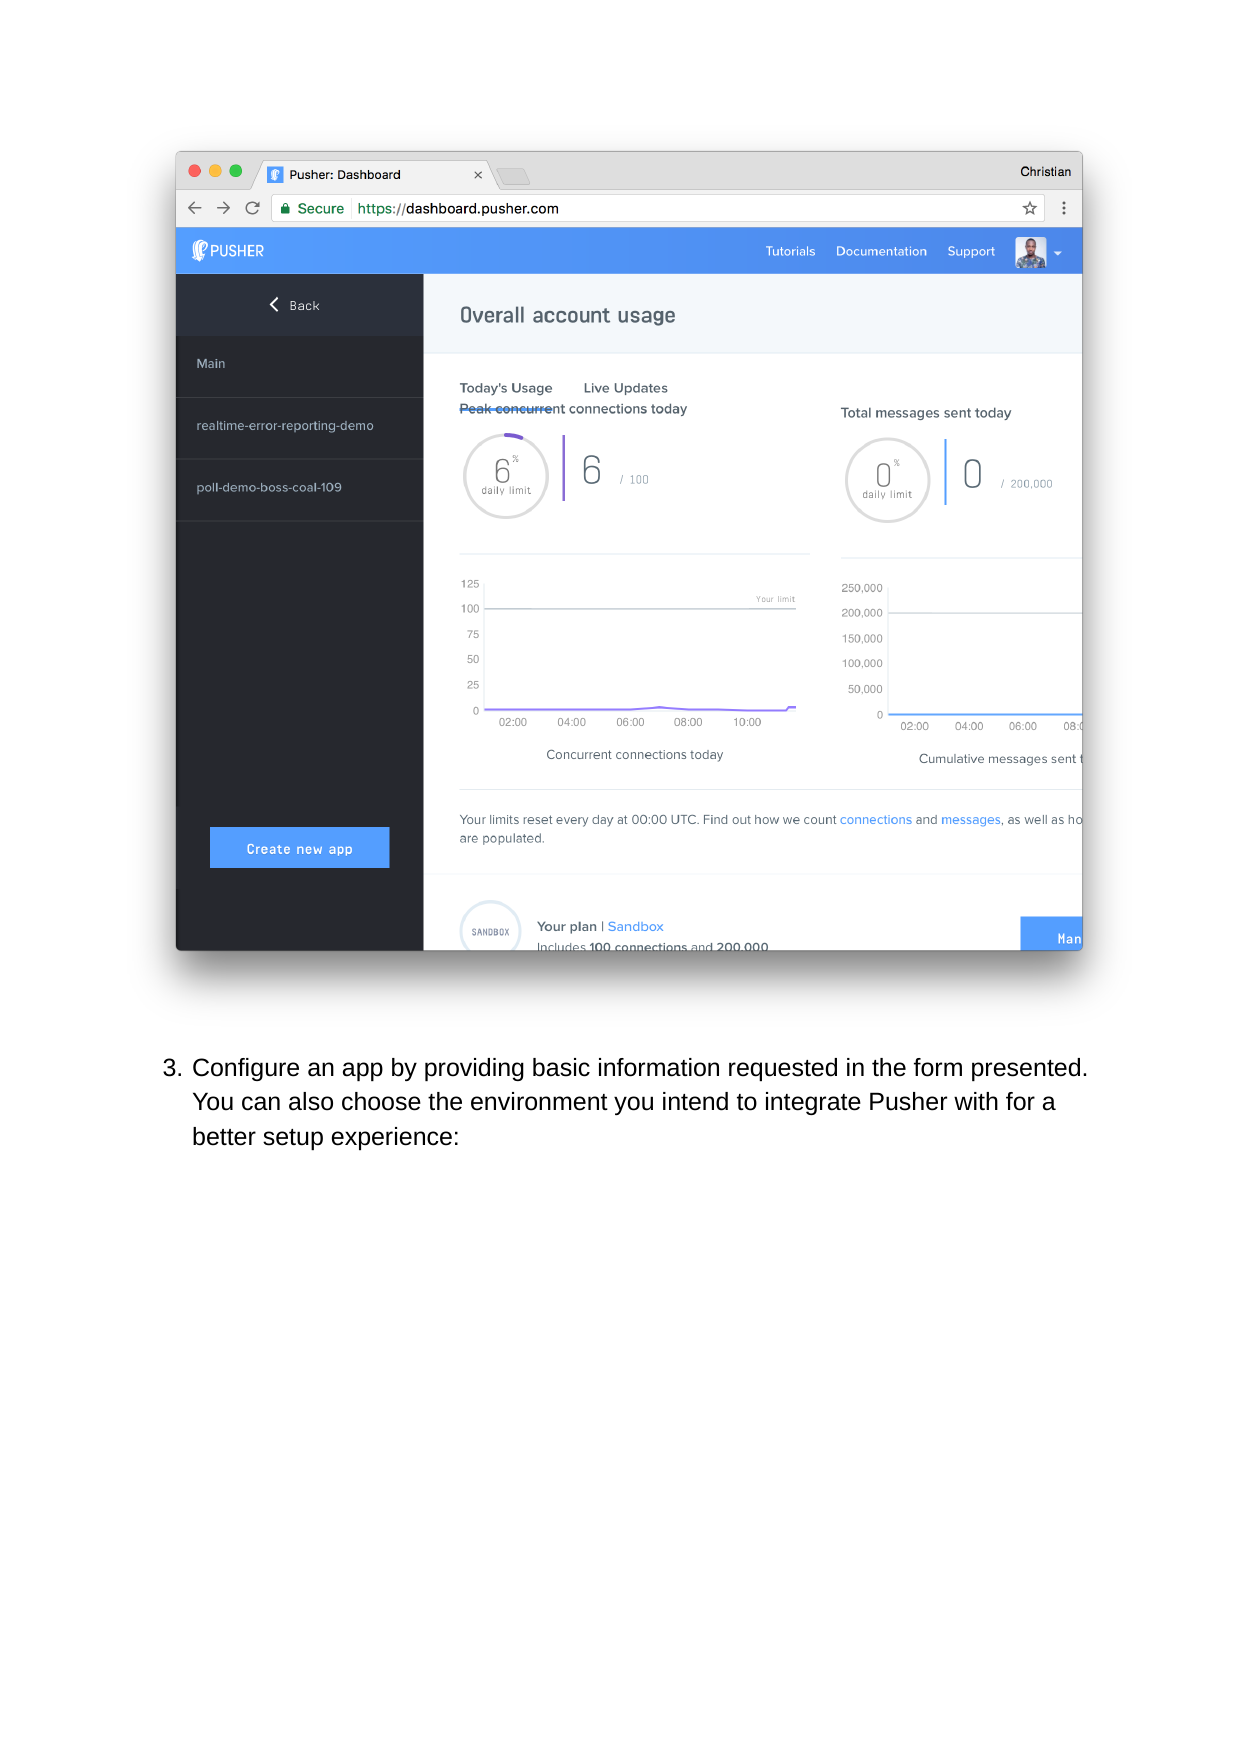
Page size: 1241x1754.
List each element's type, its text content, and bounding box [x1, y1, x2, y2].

picture [118, 118, 1140, 1033]
list Configure an app by providing basic information requested in the form presented. You can also choose the environment you intend to integrate Pusher with for a better setup experience: [162, 1053, 1122, 1151]
